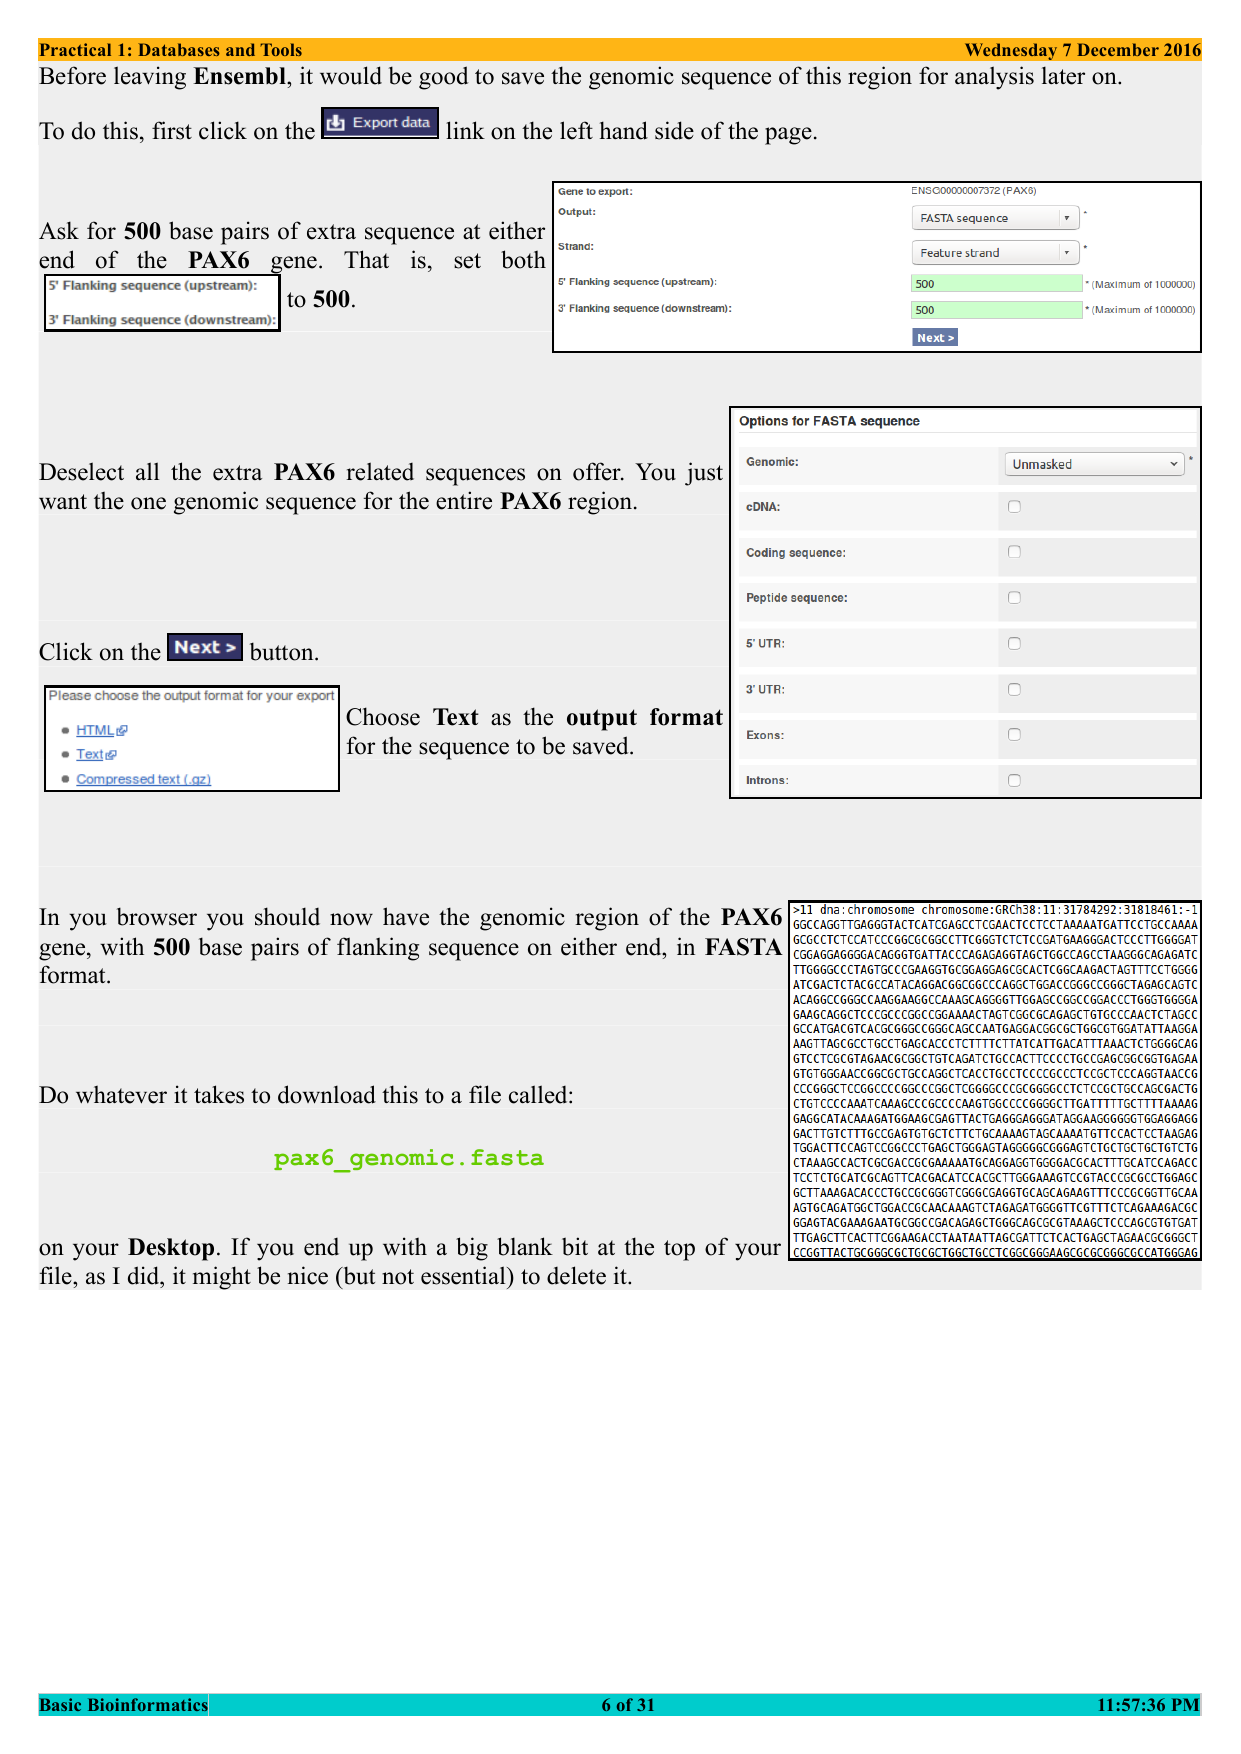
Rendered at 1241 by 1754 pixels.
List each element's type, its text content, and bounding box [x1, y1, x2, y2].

text Ask for 500 base pairs of extra sequence at either end of the PAX6 gene. That is, set bothto 500. [38, 216, 552, 332]
text Click on thebutton. [38, 633, 729, 666]
picture [790, 903, 1200, 1258]
picture [169, 635, 241, 659]
text pax6_genomic.fasta [38, 1144, 788, 1173]
text Choose Text as the output format for the sequence to be saved. [340, 702, 729, 760]
picture [46, 688, 338, 790]
picture [324, 109, 437, 137]
text To do this, first click on thelink on the left hand side of the page. [38, 107, 1202, 145]
text Deselect all the extra PAX6 related sequences on offer. You just want the one genomic sequence for the entire PAX6 region. [38, 457, 729, 515]
text on your Desktop. If you end up with a big blank bit at the top of your file, as I did, it might be nice (but not essential) to delete it. [38, 1232, 1202, 1290]
picture [734, 410, 1197, 795]
text Do whatever it takes to download this to a file called: [38, 1080, 788, 1109]
picture [554, 183, 1200, 351]
text In you browser you should now have the genomic region of the PAX6 gene, with 500 base pairs of flanking sequence on either end, in FASTA format. [38, 902, 788, 989]
picture [46, 276, 278, 329]
text Before leaving Ensembl, it would be good to save the genomic sequence of this region for analysis later on. [38, 61, 1202, 89]
